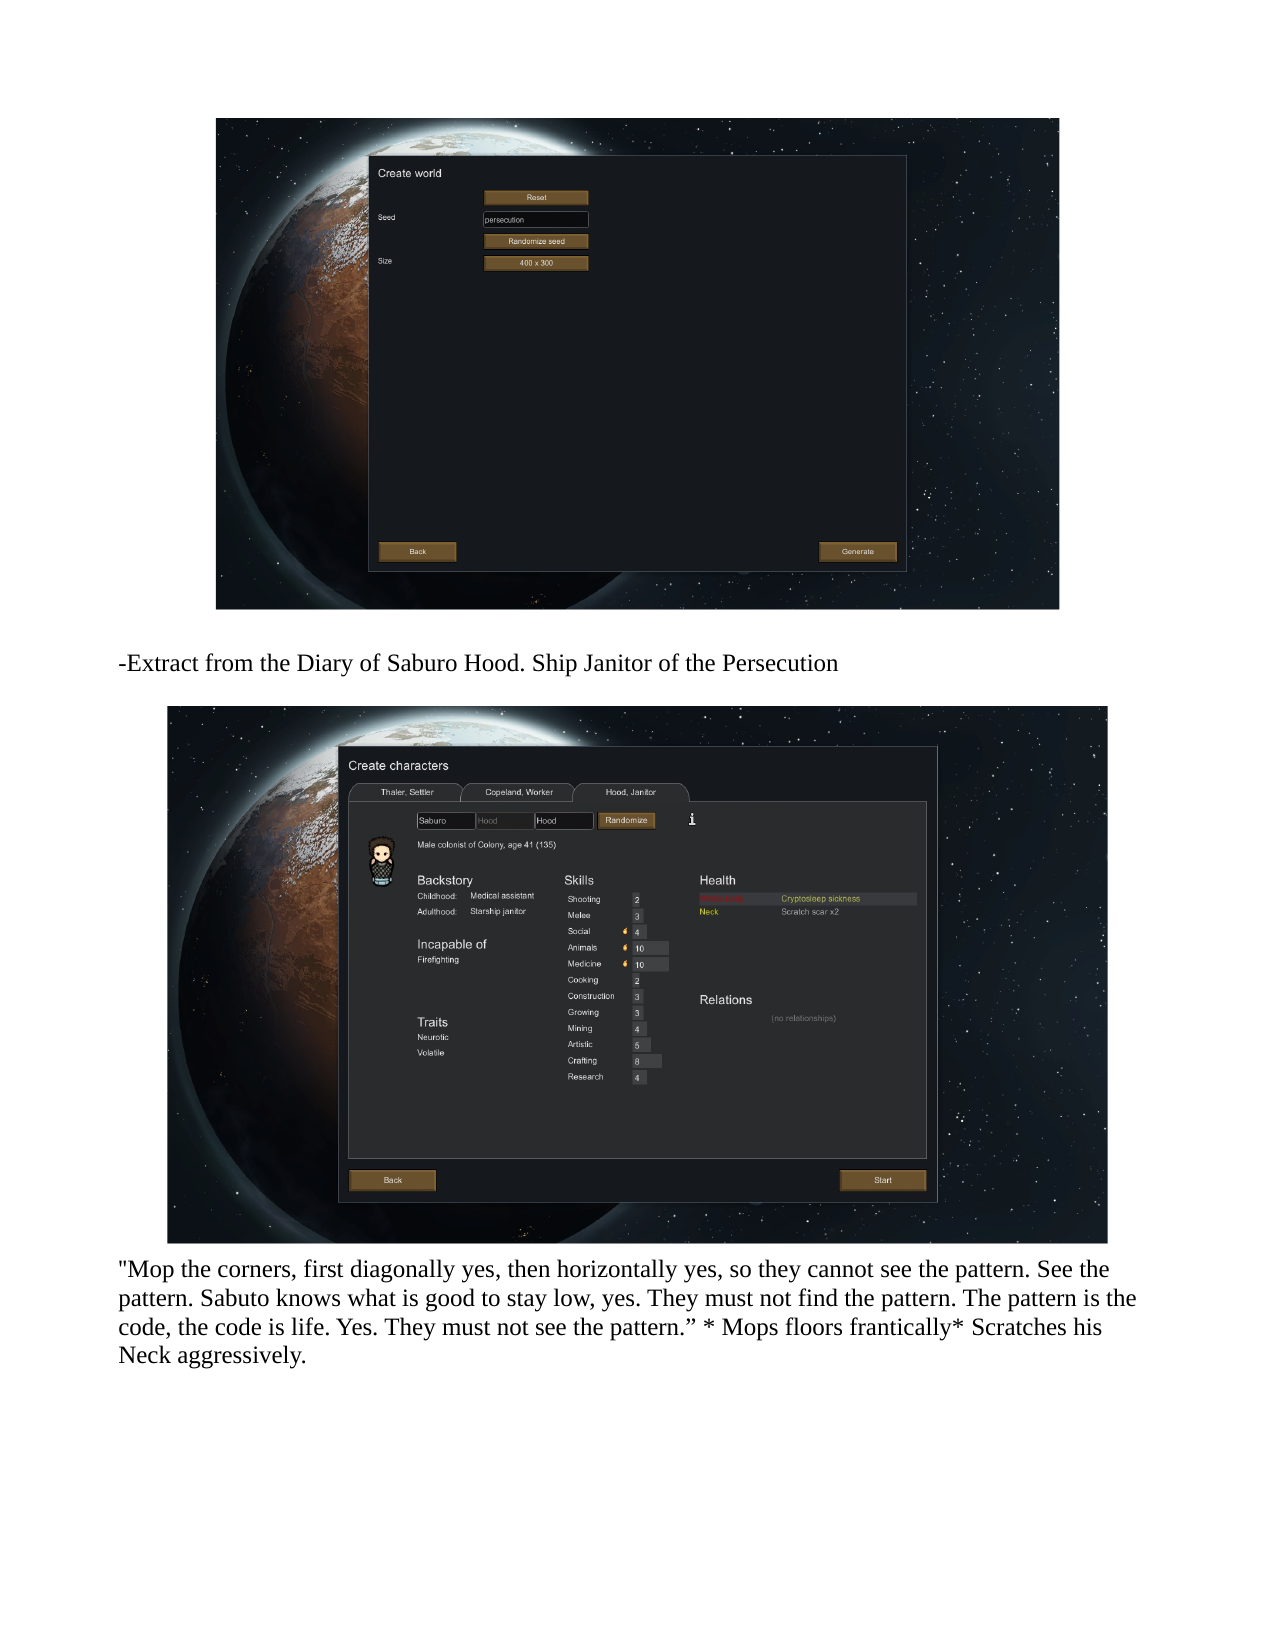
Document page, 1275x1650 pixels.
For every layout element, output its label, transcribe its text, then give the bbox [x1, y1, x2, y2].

text -Extract from the Diary of Saburo Hood. Ship Janitor of the Persecution [118, 648, 1157, 677]
text ''Mop the corners, first diagonally yes, then horizontally yes, so they cannot see the pattern. See the pattern. Sabuto knows what is good to stay low, yes. They must not find the pattern. The pattern is the code, the code is life. Yes. They must not see the pattern.” * Mops floors frantically* Scratches his Neck aggressively. [118, 706, 1157, 1369]
picture [215, 118, 1060, 620]
picture [167, 706, 1108, 1255]
